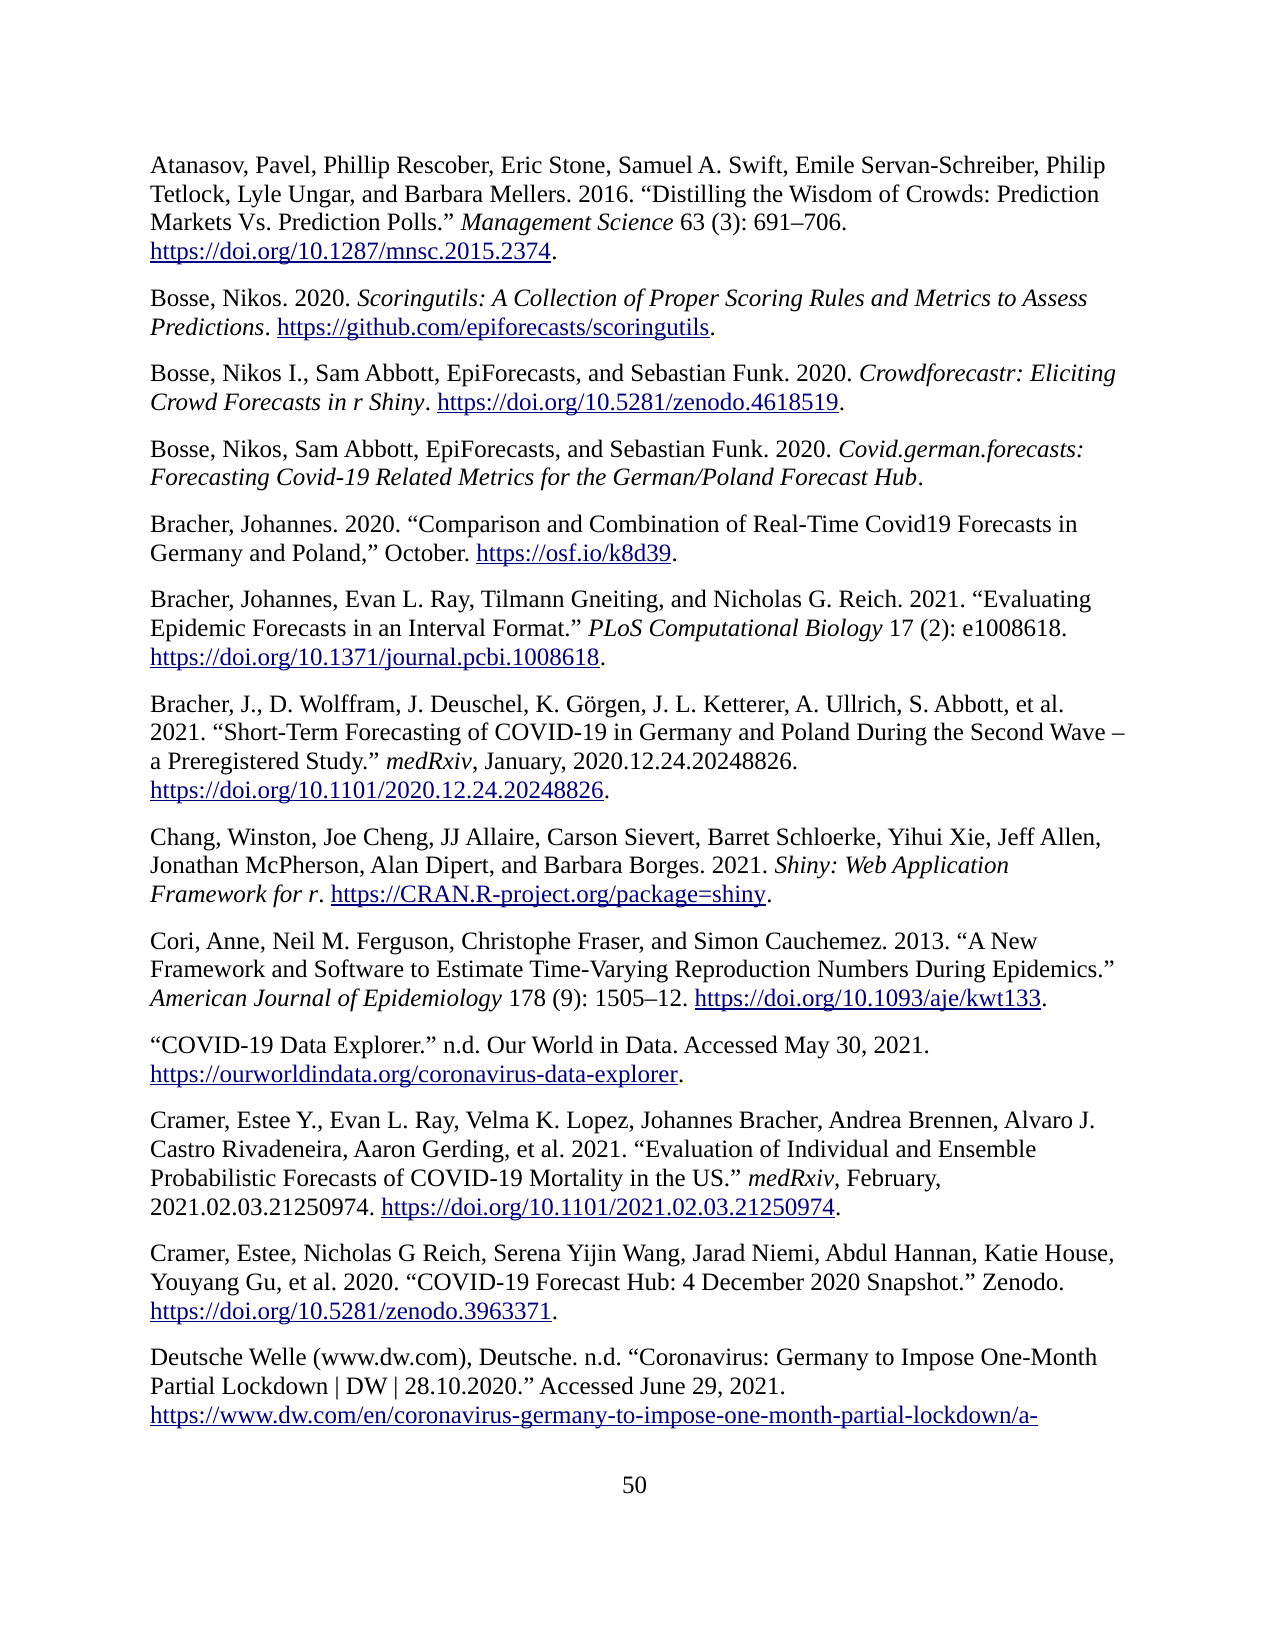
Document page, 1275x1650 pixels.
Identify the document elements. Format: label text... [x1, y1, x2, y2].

text Bosse, Nikos. 2020. Scoringutils: A Collection of Proper Scoring Rules and Metrics to Assess Predictions. https://github.com/epiforecasts/scoringutils. [150, 283, 1125, 340]
text Bracher, Johannes. 2020. “Comparison and Combination of Real-Time Covid19 Forecasts in Germany and Poland,” October. https://osf.io/k8d39. [150, 509, 1125, 567]
text Bracher, J., D. Wolffram, J. Deuschel, K. Görgen, J. L. Ketterer, A. Ullrich, S. Abbott, et al. 2021. “Short-Term Forecasting of COVID-19 in Germany and Poland During the Second Wave – a Preregistered Study.” medRxiv, January, 2020.12.24.20248826. https://doi.org/10.1101/2020.12.24.20248826. [150, 689, 1125, 804]
text Bosse, Nikos I., Sam Abbott, EpiForecasts, and Sebastian Funk. 2020. Crowdforecastr: Eliciting Crowd Forecasts in r Shiny. https://doi.org/10.5281/zenodo.4618519. [150, 358, 1125, 416]
text Cramer, Estee, Nicholas G Reich, Serena Yijin Wang, Jarad Niemi, Abdul Hannan, Katie House, Youyang Gu, et al. 2020. “COVID-19 Forecast Hub: 4 December 2020 Snapshot.” Zenodo. https://doi.org/10.5281/zenodo.3963371. [150, 1238, 1125, 1324]
text Bracher, Johannes, Evan L. Ray, Tilmann Gneiting, and Nicholas G. Reich. 2021. “Evaluating Epidemic Forecasts in an Interval Format.” PLoS Computational Biology 17 (2): e1008618. https://doi.org/10.1371/journal.pcbi.1008618. [150, 584, 1125, 671]
text Bosse, Nikos, Sam Abbott, EpiForecasts, and Sebastian Funk. 2020. Covid.german.forecasts: Forecasting Covid-19 Related Metrics for the German/Poland Forecast Hub. [150, 434, 1125, 491]
text Atanasov, Pavel, Phillip Rescober, Eric Stone, Samuel A. Swift, Emile Servan-Schreiber, Philip Tetlock, Lyle Ungar, and Barbara Mellers. 2016. “Distilling the Wisdom of Crowds: Prediction Markets Vs. Prediction Polls.” Management Science 63 (3): 691–706. https://doi.org/10.1287/mnsc.2015.2374. [150, 150, 1125, 265]
text Chang, Winston, Joe Cheng, JJ Allaire, Carson Sievert, Barret Schloerke, Yihui Xie, Jeff Allen, Jonathan McPherson, Alan Dipert, and Barbara Borges. 2021. Shiny: Web Application Framework for r. https://CRAN.R-project.org/package=shiny. [150, 822, 1125, 908]
text “COVID-19 Data Explorer.” n.d. Our World in Data. Accessed May 30, 2021. https://ourworldindata.org/coronavirus-data-explorer. [150, 1030, 1125, 1087]
text Cori, Anne, Neil M. Ferguson, Christophe Fraser, and Simon Cauchemez. 2013. “A New Framework and Software to Estimate Time-Varying Reproduction Numbers During Epidemics.” American Journal of Epidemiology 178 (9): 1505–12. https://doi.org/10.1093/aje/kwt133. [150, 926, 1125, 1012]
text Deutsche Welle (www.dw.com), Deutsche. n.d. “Coronavirus: Germany to Impose One-Month Partial Lockdown | DW | 28.10.2020.” Accessed June 29, 2021. https://www.dw.com/en/coronavirus-germany-to-impose-one-month-partial-lockdown/a- [150, 1342, 1125, 1429]
text Cramer, Estee Y., Evan L. Ray, Velma K. Lopez, Johannes Bracher, Andrea Brennen, Alvaro J. Castro Rivadeneira, Aaron Gerding, et al. 2021. “Evaluation of Individual and Ensemble Probabilistic Forecasts of COVID-19 Mortality in the US.” medRxiv, February, 2021.02.03.21250974. https://doi.org/10.1101/2021.02.03.21250974. [150, 1105, 1125, 1220]
